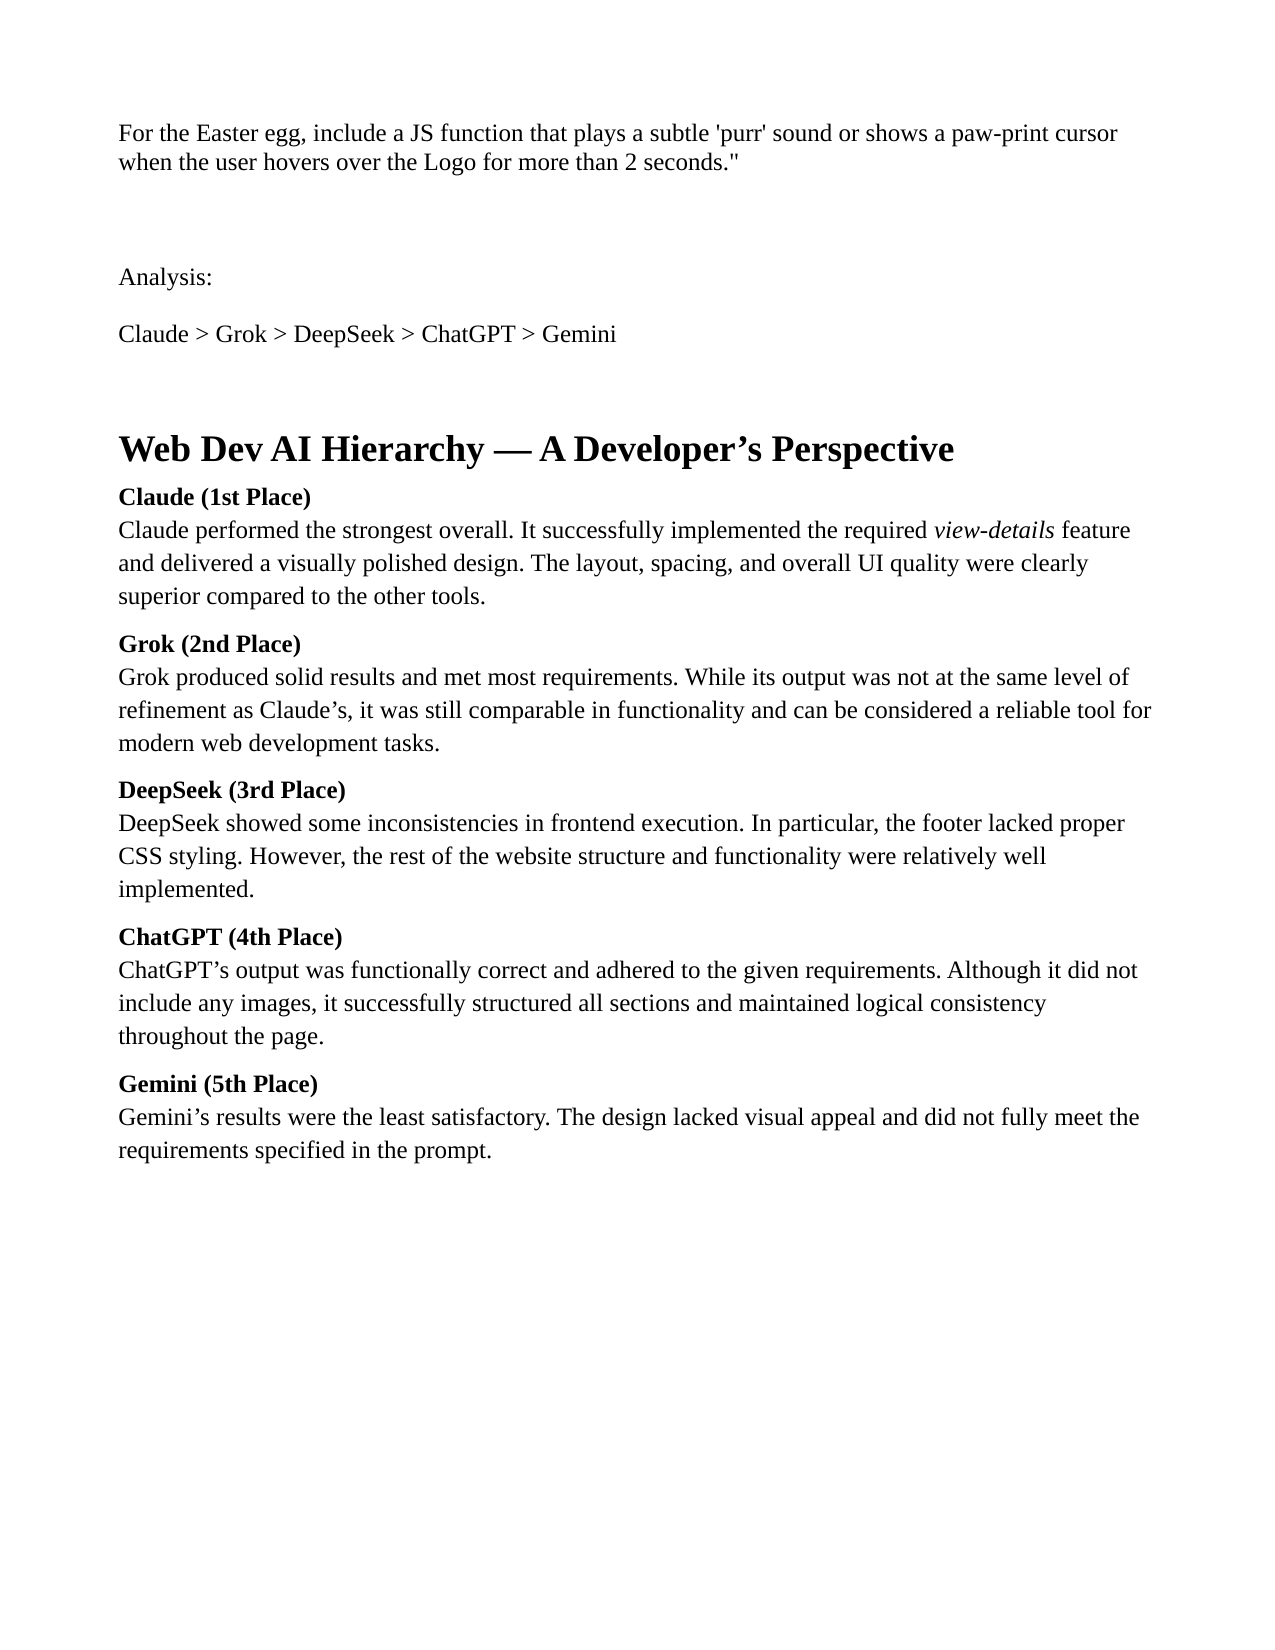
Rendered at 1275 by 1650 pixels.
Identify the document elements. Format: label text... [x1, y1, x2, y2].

subtitle Web Dev AI Hierarchy — A Developer’s Perspective [118, 426, 1157, 469]
text Claude > Grok > DeepSeek > ChatGPT > Gemini [118, 319, 1157, 348]
text ChatGPT (4th Place) ChatGPT’s output was functionally correct and adhered to the given requirements. Although it did not include any images, it successfully structured all sections and maintained logical consistency throughout the page. [118, 922, 1157, 1050]
text Analysis: [118, 262, 1157, 291]
text For the Easter egg, include a JS function that plays a subtle 'purr' sound or shows a paw-print cursor when the user hovers over the Logo for more than 2 seconds." [118, 118, 1157, 176]
text Grok (2nd Place) Grok produced solid results and met most requirements. While its output was not at the same level of refinement as Claude’s, it was still comparable in functionality and can be considered a reliable tool for modern web development tasks. [118, 629, 1157, 757]
text Claude (1st Place) Claude performed the strongest overall. It successfully implemented the required view-details feature and delivered a visually polished design. The layout, spacing, and overall UI quality were clearly superior compared to the other tools. [118, 482, 1157, 610]
text DeepSeek (3rd Place) DeepSeek showed some inconsistencies in frontend execution. In particular, the footer lacked proper CSS styling. However, the rest of the website structure and functionality were relatively well implemented. [118, 775, 1157, 903]
text Gemini (5th Place) Gemini’s results were the least satisfactory. The design lacked visual appeal and did not fully meet the requirements specified in the prompt. [118, 1069, 1157, 1163]
